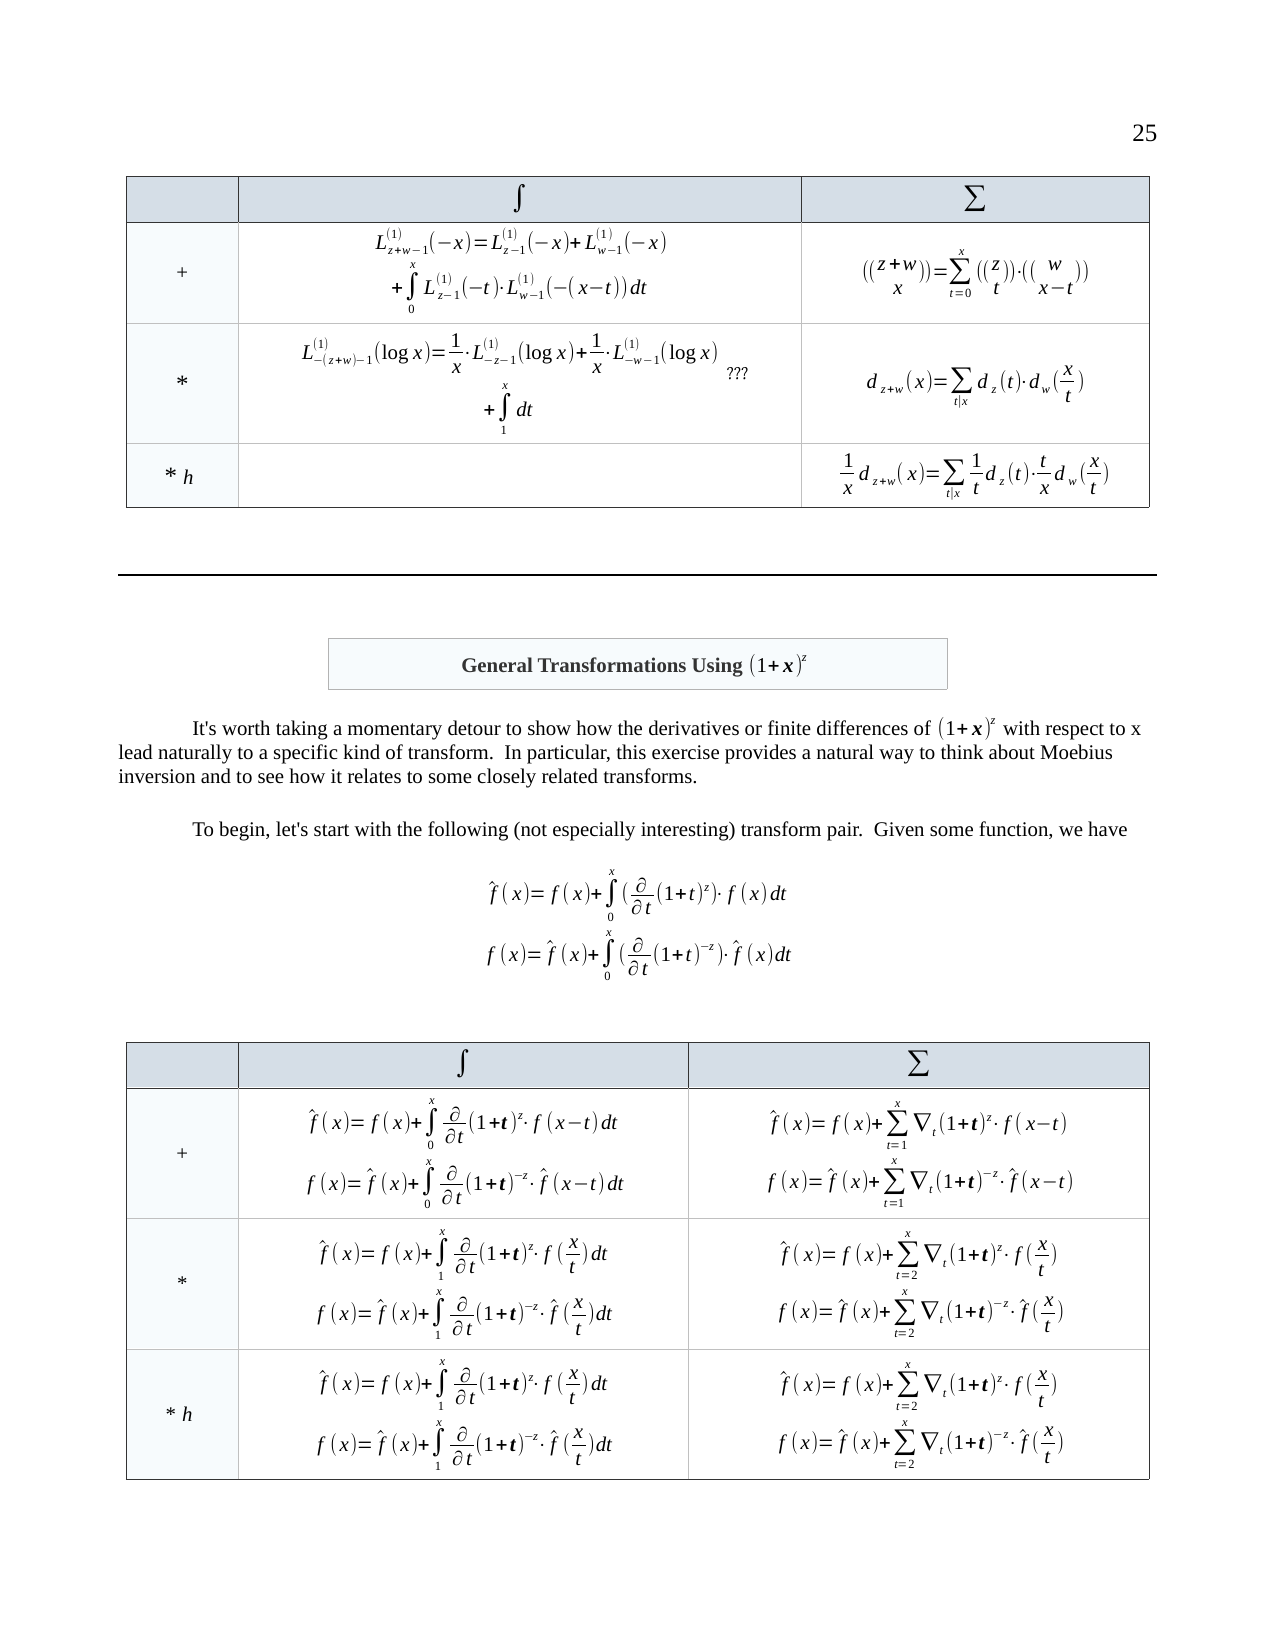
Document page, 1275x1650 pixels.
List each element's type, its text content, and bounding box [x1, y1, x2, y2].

table_cell [239, 444, 801, 507]
table_cell [689, 1350, 1149, 1479]
table_cell [239, 1089, 688, 1218]
table_cell * [127, 1350, 238, 1479]
table_cell [802, 324, 1149, 443]
table_header [127, 1043, 238, 1087]
table_cell + [127, 1089, 238, 1218]
table_header [802, 177, 1149, 222]
table_cell * [127, 444, 238, 507]
table_header [127, 177, 238, 222]
table_cell [239, 1219, 688, 1348]
table_header [239, 177, 801, 222]
table_cell [689, 1219, 1149, 1348]
table_cell + [127, 223, 238, 323]
table_cell [802, 444, 1149, 507]
table_cell [802, 223, 1149, 323]
table_cell ??? [239, 324, 801, 443]
text To begin, let's start with the following (not especially interesting) transform pair. Given some function, we have [118, 817, 1157, 841]
table_cell [239, 223, 801, 323]
table_cell [239, 1350, 688, 1479]
text It's worth taking a momentary detour to show how the derivatives or finite differences ofwith respect to x lead naturally to a specific kind of transform. In particular, this exercise provides a natural way to think about Moebius inversion and to see how it relates to some closely related transforms. [118, 713, 1157, 788]
text General Transformations Using [329, 639, 947, 689]
table_cell * [127, 1219, 238, 1348]
table_header [689, 1043, 1149, 1087]
table_cell * [127, 324, 238, 443]
table_header [239, 1043, 688, 1087]
table_cell [689, 1089, 1149, 1218]
